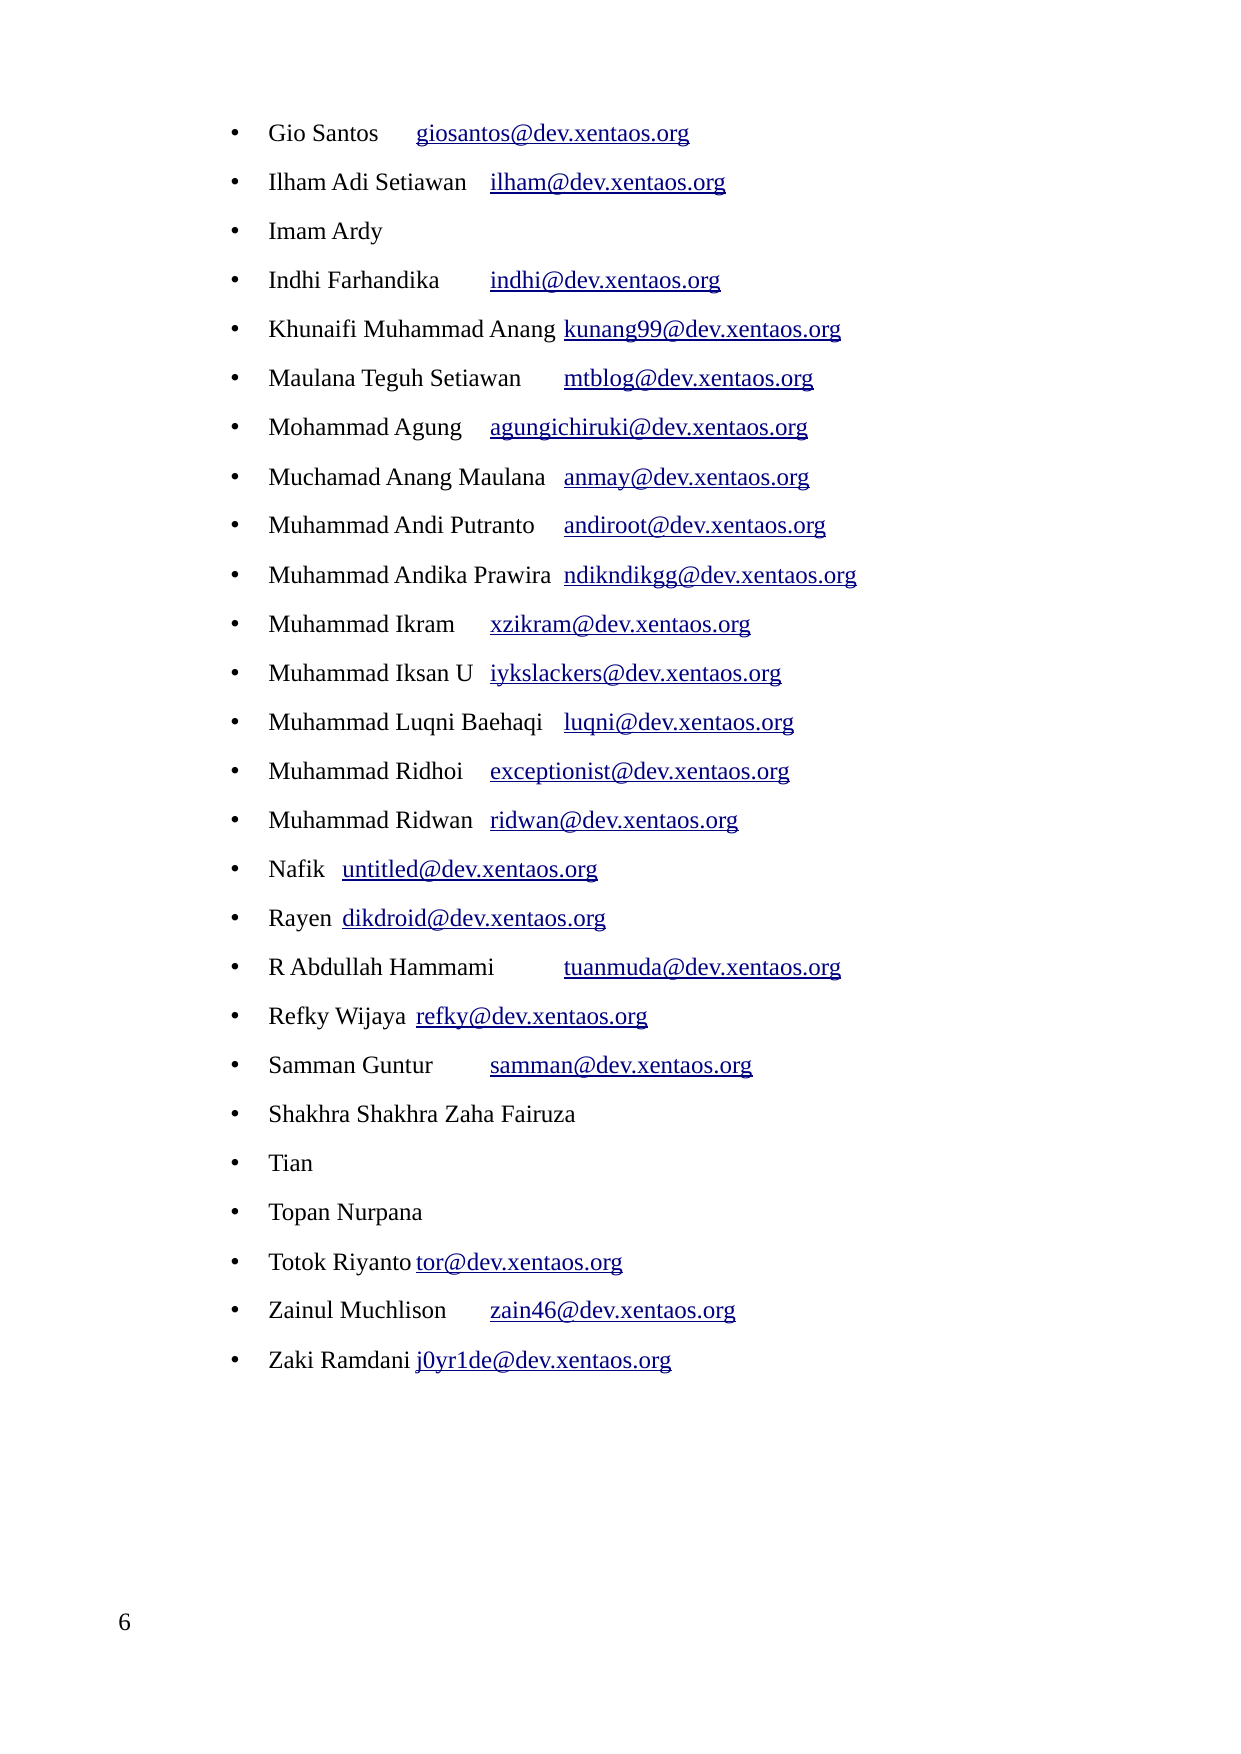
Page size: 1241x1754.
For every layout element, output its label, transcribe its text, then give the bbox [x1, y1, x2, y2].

list R Abdullah Hammami tuanmuda@dev.xentaos.org [231, 952, 1122, 981]
list Muhammad Andika Prawira ndikndikgg@dev.xentaos.org [231, 560, 1122, 588]
list Totok Riyanto tor@dev.xentaos.org [231, 1247, 1122, 1275]
list Mohammad Agung agungichiruki@dev.xentaos.org [231, 412, 1122, 441]
list Nafik untitled@dev.xentaos.org [231, 854, 1122, 883]
list Gio Santos giosantos@dev.xentaos.org [231, 118, 1122, 147]
list Imam Ardy [231, 216, 1122, 245]
list Rayen dikdroid@dev.xentaos.org [231, 903, 1122, 932]
list Khunaifi Muhammad Anang kunang99@dev.xentaos.org [231, 314, 1122, 343]
list Zainul Muchlison zain46@dev.xentaos.org [231, 1296, 1122, 1324]
list Muhammad Ridhoi exceptionist@dev.xentaos.org [231, 756, 1122, 785]
list Shakhra Shakhra Zaha Fairuza [231, 1099, 1122, 1128]
list Samman Guntur samman@dev.xentaos.org [231, 1050, 1122, 1079]
list Indhi Farhandika indhi@dev.xentaos.org [231, 265, 1122, 294]
list Tian [231, 1148, 1122, 1177]
list Zaki Ramdani j0yr1de@dev.xentaos.org [231, 1345, 1122, 1373]
list Muchamad Anang Maulana anmay@dev.xentaos.org [231, 462, 1122, 490]
list Muhammad Ridwan ridwan@dev.xentaos.org [231, 805, 1122, 834]
list Muhammad Ikram xzikram@dev.xentaos.org [231, 609, 1122, 637]
list Muhammad Iksan U iykslackers@dev.xentaos.org [231, 658, 1122, 687]
list Maulana Teguh Setiawan mtblog@dev.xentaos.org [231, 363, 1122, 392]
list Refky Wijaya refky@dev.xentaos.org [231, 1001, 1122, 1030]
list Ilham Adi Setiawan ilham@dev.xentaos.org [231, 167, 1122, 196]
list Muhammad Andi Putranto andiroot@dev.xentaos.org [231, 511, 1122, 539]
list Topan Nurpana [231, 1197, 1122, 1226]
list Muhammad Luqni Baehaqi luqni@dev.xentaos.org [231, 707, 1122, 736]
